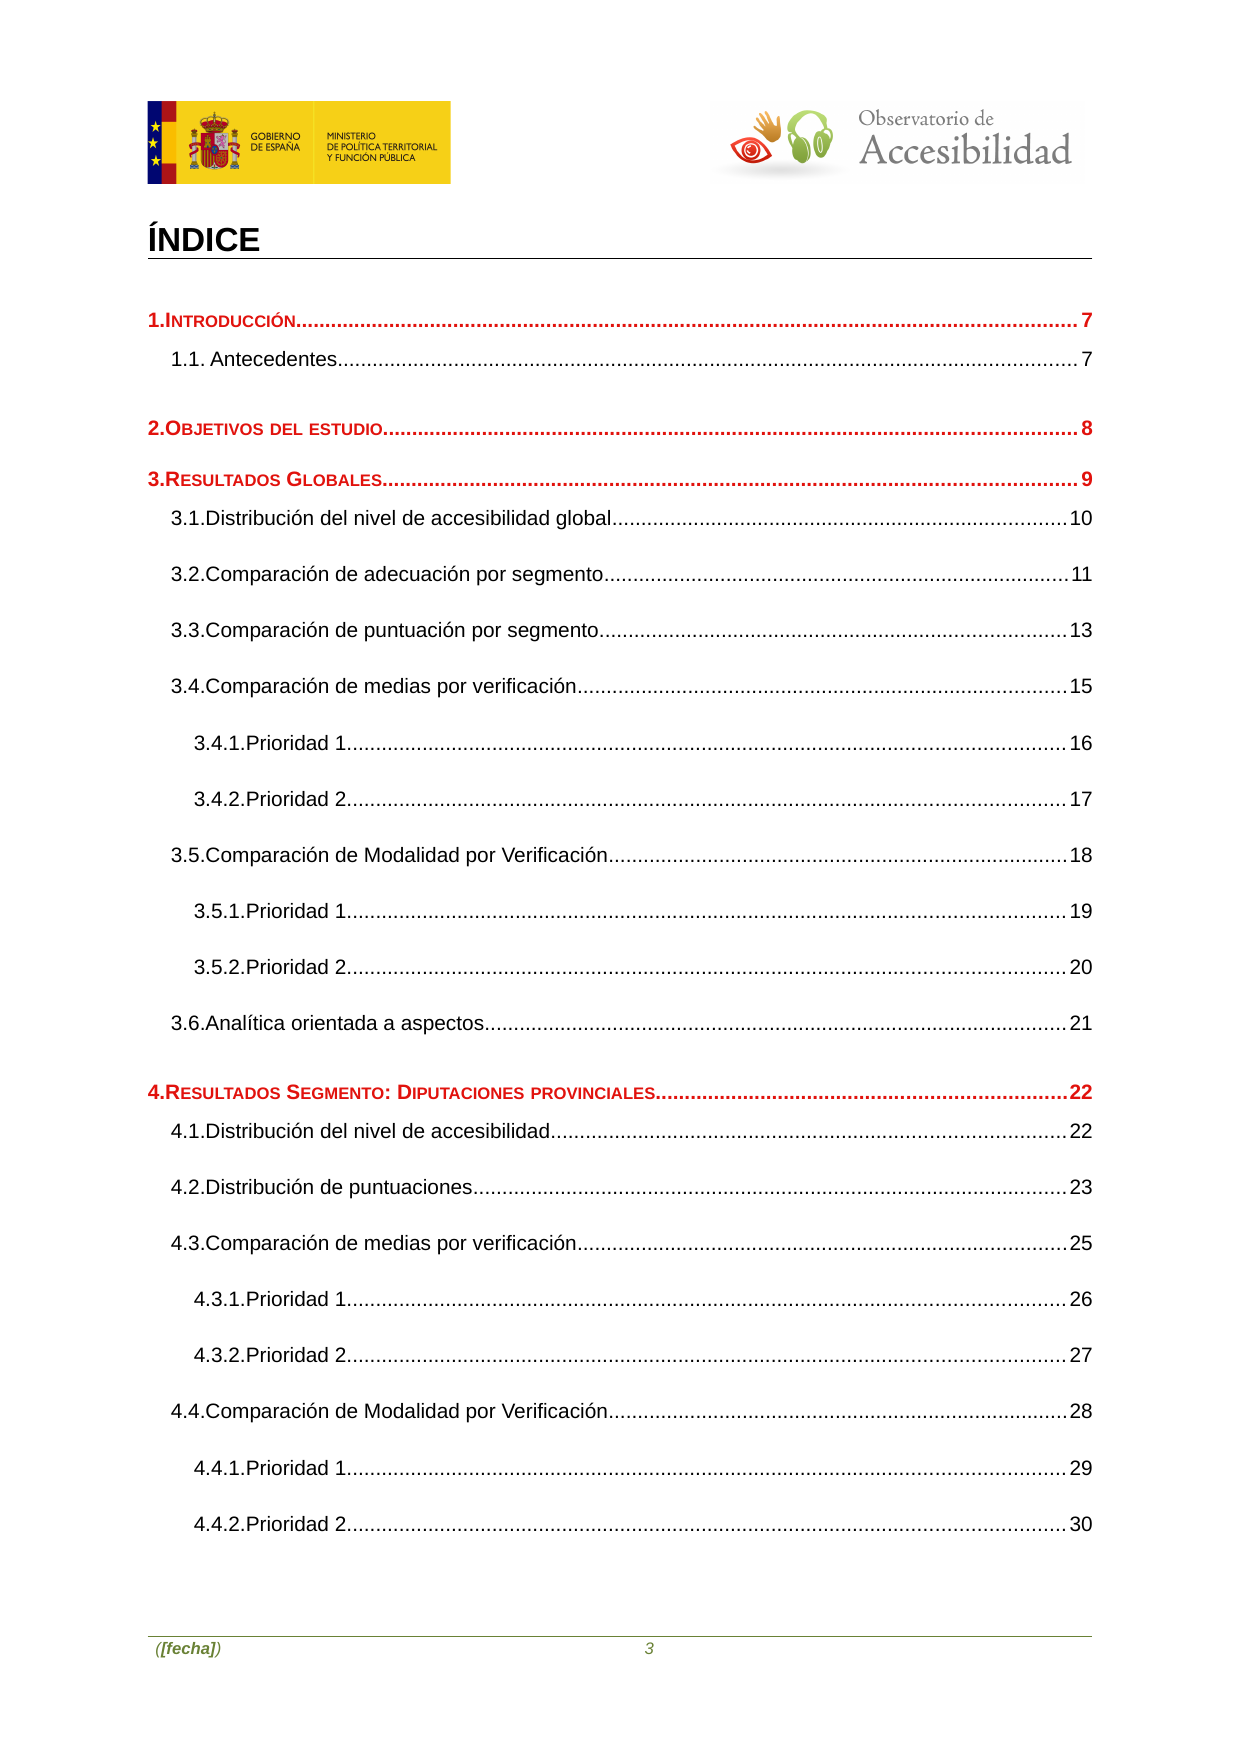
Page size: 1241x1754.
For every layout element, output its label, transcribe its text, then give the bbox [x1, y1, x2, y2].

text 4.Resultados Segmento: Diputaciones provinciales 22 [148, 1080, 1092, 1104]
text 3.2.Comparación de adecuación por segmento 11 [171, 562, 1092, 586]
text 3.6.Analítica orientada a aspectos 21 [171, 1011, 1092, 1035]
text 3.1.Distribución del nivel de accesibilidad global 10 [171, 506, 1092, 530]
text 3.5.2.Prioridad 2 20 [193, 955, 1092, 979]
text 3.Resultados Globales 9 [148, 467, 1092, 491]
text 4.3.1.Prioridad 1 26 [193, 1287, 1092, 1311]
text 3.4.1.Prioridad 1 16 [193, 730, 1092, 754]
text 3.5.1.Prioridad 1 19 [193, 899, 1092, 923]
text 4.4.1.Prioridad 1 29 [193, 1456, 1092, 1479]
text 3.4.2.Prioridad 2 17 [193, 787, 1092, 811]
text 4.3.Comparación de medias por verificación 25 [171, 1231, 1092, 1255]
text 3.3.Comparación de puntuación por segmento 13 [171, 618, 1092, 642]
text 2.Objetivos del estudio 8 [148, 416, 1092, 439]
text 1.Introducción 7 [148, 308, 1092, 332]
picture [710, 101, 1086, 184]
text Índice [148, 220, 1092, 258]
text 4.3.2.Prioridad 2 27 [193, 1343, 1092, 1367]
text 1.1. Antecedentes 7 [171, 347, 1092, 371]
text 3.4.Comparación de medias por verificación 15 [171, 674, 1092, 698]
text 4.1.Distribución del nivel de accesibilidad 22 [171, 1119, 1092, 1143]
text 4.4.2.Prioridad 2 30 [193, 1512, 1092, 1536]
text 4.2.Distribución de puntuaciones 23 [171, 1175, 1092, 1199]
text 3.5.Comparación de Modalidad por Verificación 18 [171, 843, 1092, 867]
text 4.4.Comparación de Modalidad por Verificación 28 [171, 1399, 1092, 1423]
picture [147, 101, 451, 184]
